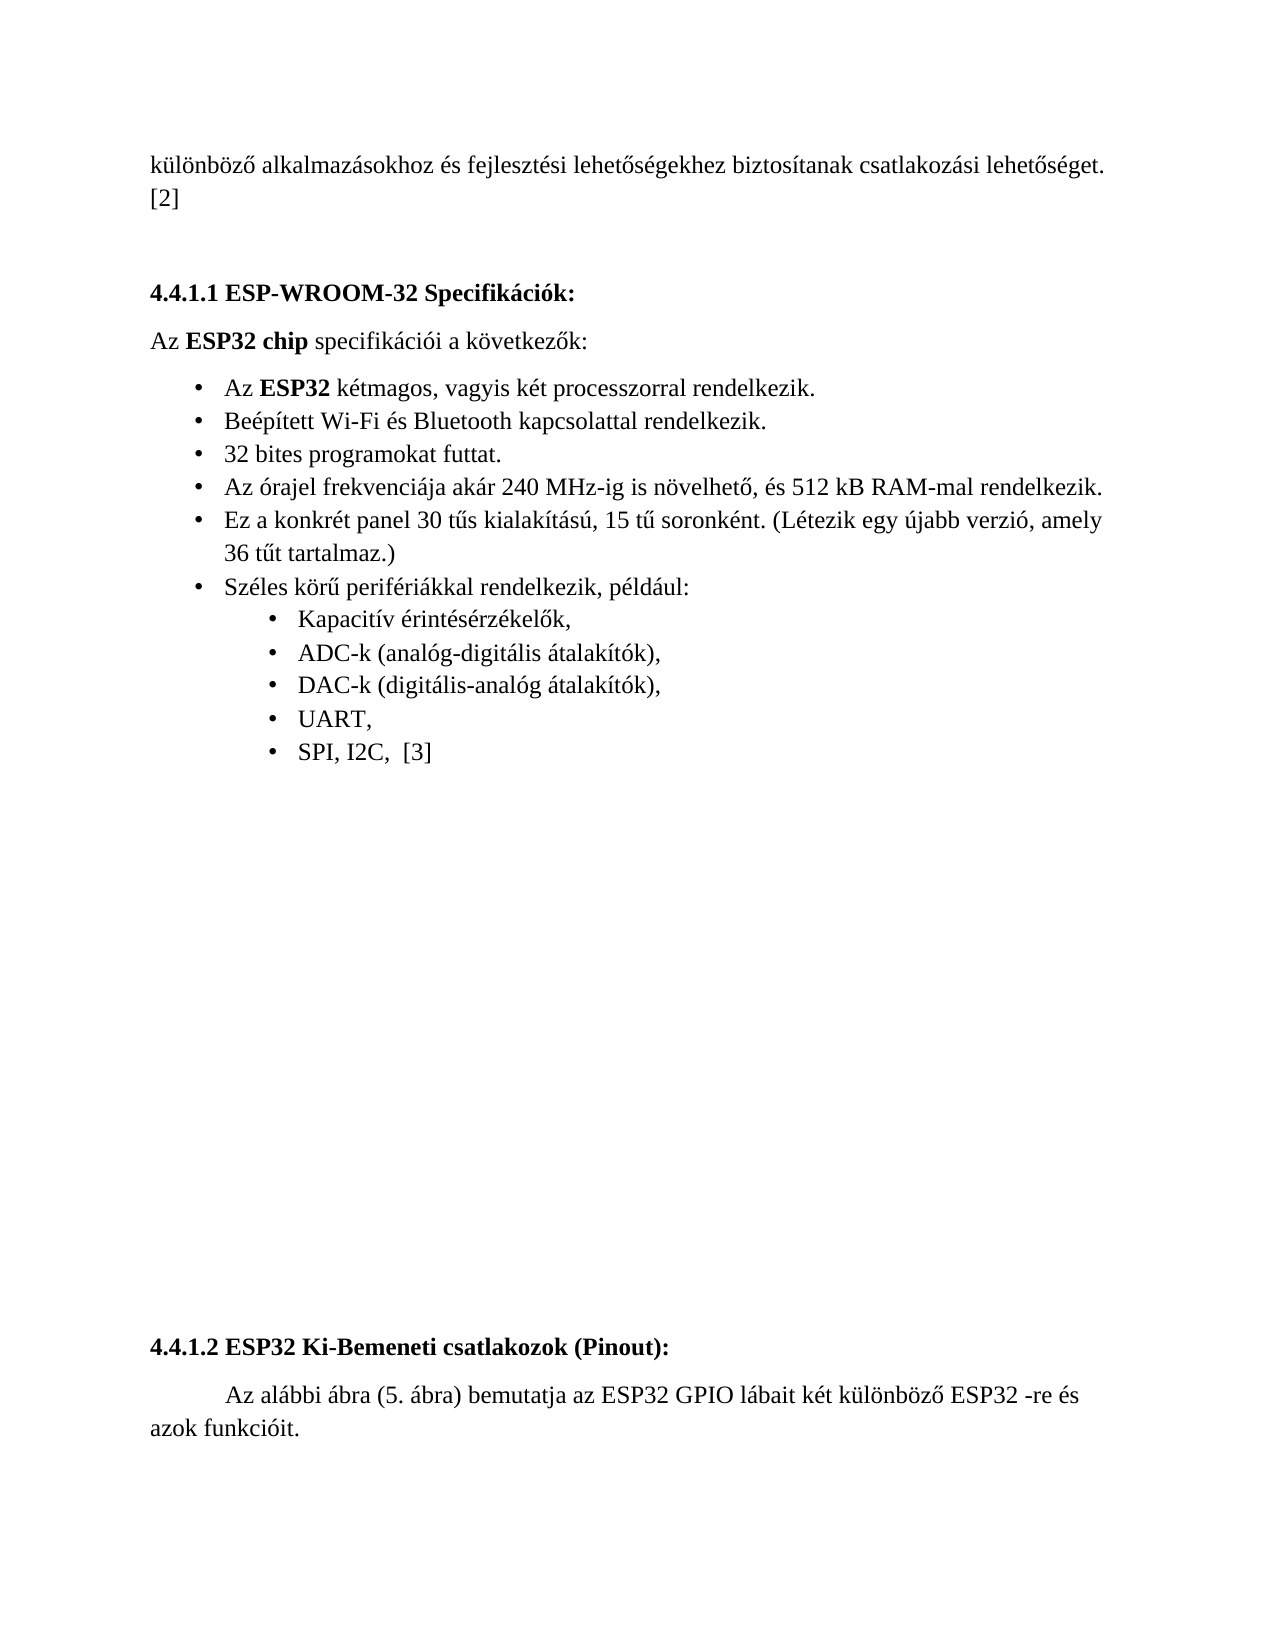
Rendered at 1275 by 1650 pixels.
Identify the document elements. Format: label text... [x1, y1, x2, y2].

list UART, [268, 704, 1125, 732]
text különböző alkalmazásokhoz és fejlesztési lehetőségekhez biztosítanak csatlakozási lehetőséget. [2] [150, 150, 1125, 212]
list Beépített Wi-Fi és Bluetooth kapcsolattal rendelkezik. [194, 406, 1125, 435]
text Az ESP32 chip specifikációi a következők: [150, 326, 1125, 354]
list Ez a konkrét panel 30 tűs kialakítású, 15 tű soronként. (Létezik egy újabb verzió, amely 36 tűt tartalmaz.) [194, 506, 1125, 567]
text 4.4.1.1 ESP-WROOM-32 Specifikációk: [150, 278, 1125, 307]
list ADC-k (analóg-digitális átalakítók), [268, 638, 1125, 666]
list Széles körű perifériákkal rendelkezik, például: [194, 572, 1125, 600]
list Az órajel frekvenciája akár 240 MHz-ig is növelhető, és 512 kB RAM-mal rendelkezik. [194, 472, 1125, 501]
list SPI, I2C, [3] [268, 737, 1125, 765]
list DAC-k (digitális-analóg átalakítók), [268, 671, 1125, 699]
list Kapacitív érintésérzékelők, [268, 604, 1125, 633]
list Az ESP32 kétmagos, vagyis két processzorral rendelkezik. [194, 373, 1125, 402]
text Az alábbi ábra (5. ábra) bemutatja az ESP32 GPIO lábait két különböző ESP32 -re és azok funkcióit. [150, 1380, 1125, 1442]
list 32 bites programokat futtat. [194, 439, 1125, 468]
text 4.4.1.2 ESP32 Ki-Bemeneti csatlakozok (Pinout): [150, 1332, 1125, 1361]
